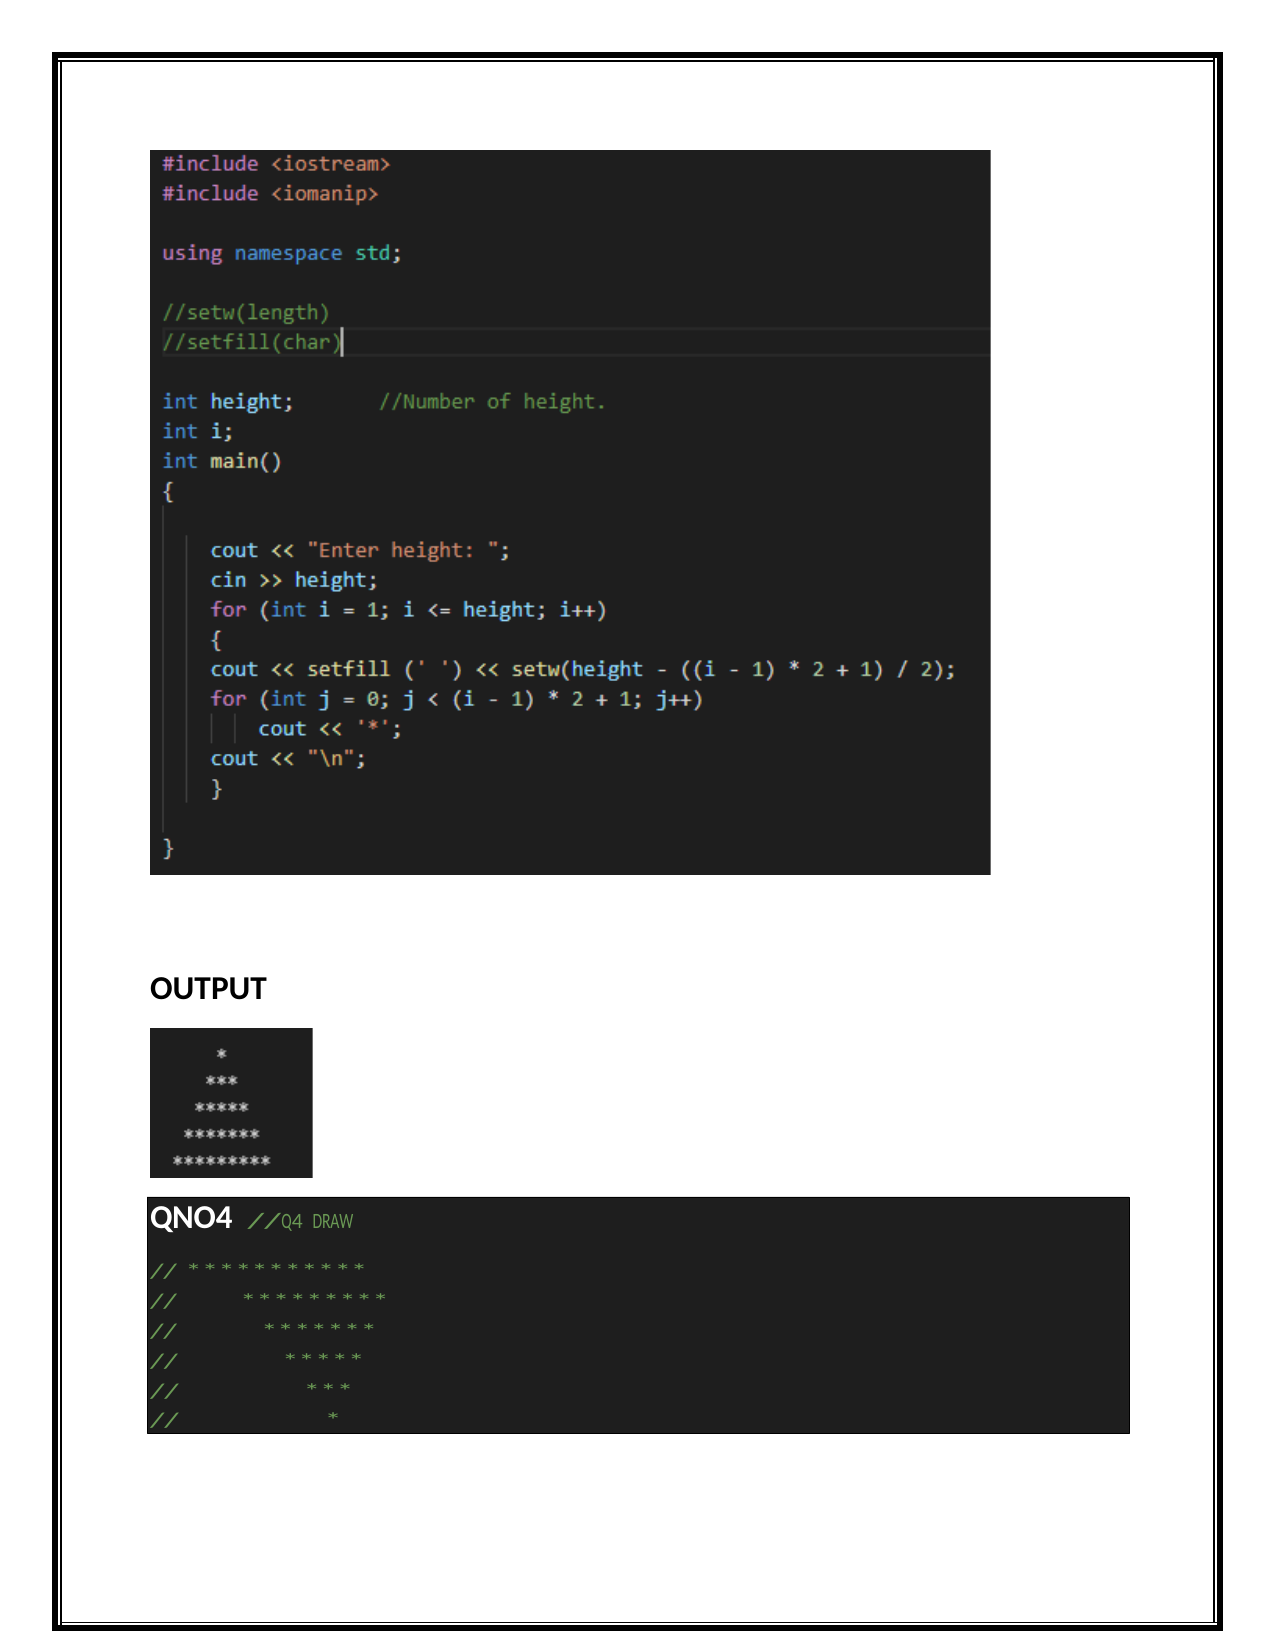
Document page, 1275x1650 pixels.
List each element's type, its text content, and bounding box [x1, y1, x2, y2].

picture [150, 1028, 313, 1178]
text OUTPUT [150, 967, 1204, 1008]
picture [150, 150, 991, 875]
